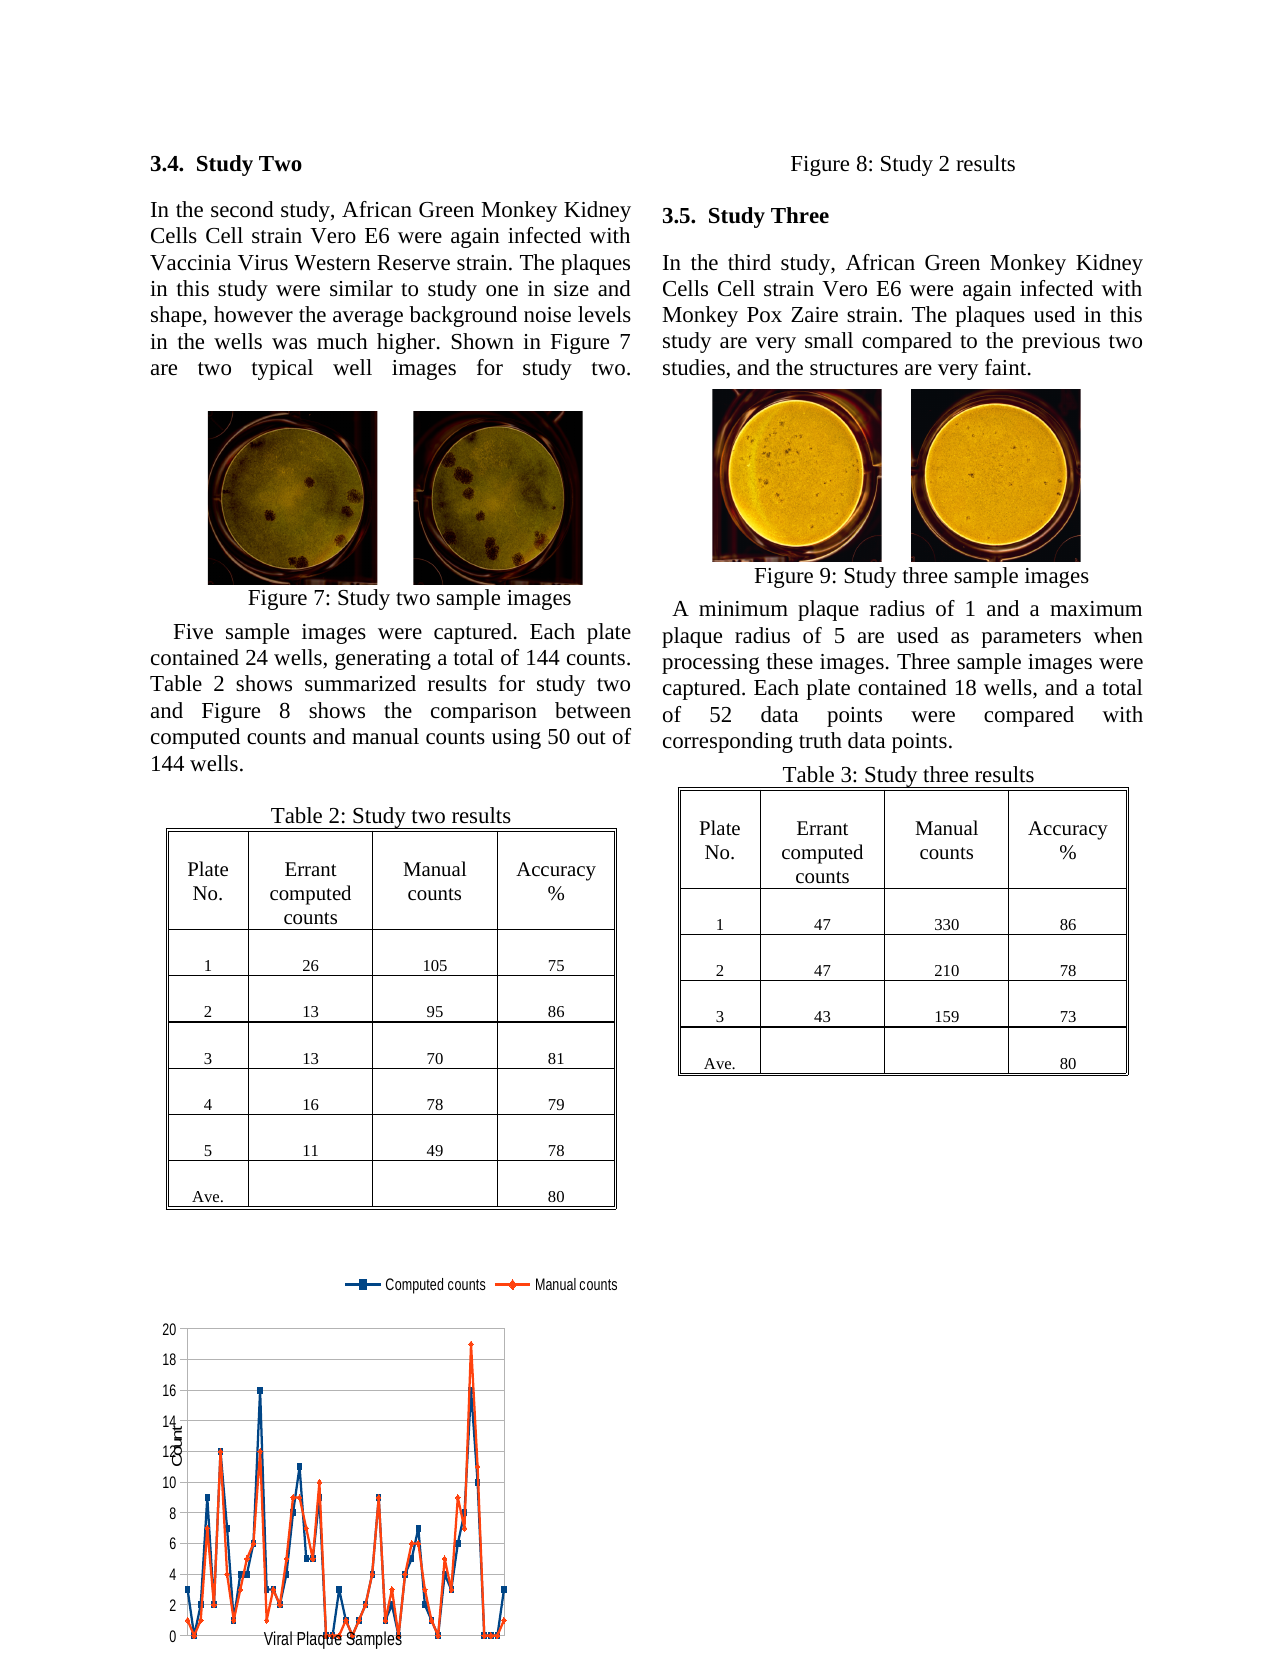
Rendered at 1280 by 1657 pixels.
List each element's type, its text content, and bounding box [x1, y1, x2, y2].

table_cell 330 [885, 889, 1008, 934]
table_cell 78 [498, 1115, 614, 1160]
table_cell 73 [1009, 981, 1126, 1026]
table_cell 95 [373, 976, 497, 1021]
table_cell 3 [169, 1023, 248, 1068]
text A minimum plaque radius of 1 and a maximum plaque radius of 5 are used as parameters when processing these images. Three sample images were captured. Each plate contained 18 wells, and a total of 52 data points were compared with corresponding truth data points. [662, 595, 1144, 753]
table_cell 81 [498, 1023, 614, 1068]
picture [712, 389, 882, 562]
table_cell Ave. [169, 1161, 248, 1206]
table_header Errant computed counts [761, 791, 884, 888]
table_cell 11 [249, 1115, 372, 1160]
text In the third study, African Green Monkey Kidney Cells Cell strain Vero E6 were again infected with Monkey Pox Zaire strain. The plaques used in this study are very small compared to the previous two studies, and the structures are very faint. [662, 248, 1144, 380]
table_cell 26 [249, 930, 372, 975]
table_header Errant computed counts [249, 832, 372, 929]
table_cell 13 [249, 976, 372, 1021]
table_cell 4 [169, 1069, 248, 1114]
table_cell 5 [169, 1115, 248, 1160]
text In the second study, African Green Monkey Kidney Cells Cell strain Vero E6 were again infected with Vaccinia Virus Western Reserve strain. The plaques in this study were similar to study one in size and shape, however the average background noise levels in the wells was much higher. Shown in Figure 7 are two typical well images for study two. [150, 196, 632, 407]
table_cell 159 [885, 981, 1008, 1026]
table_cell 78 [373, 1069, 497, 1114]
table_cell 3 [681, 981, 760, 1026]
table_cell 49 [373, 1115, 497, 1160]
table_cell 79 [498, 1069, 614, 1114]
table_cell 47 [761, 935, 884, 980]
subtitle 3.4. Study Two [150, 150, 632, 176]
table_cell 70 [373, 1023, 497, 1068]
text Table 2: Study two results [150, 802, 632, 828]
table_cell [373, 1161, 497, 1206]
table_cell 80 [1009, 1028, 1126, 1073]
table_cell 43 [761, 981, 884, 1026]
table_cell [249, 1161, 372, 1206]
picture [911, 389, 1081, 562]
table_cell 210 [885, 935, 1008, 980]
table_cell 78 [1009, 935, 1126, 980]
table_cell 13 [249, 1023, 372, 1068]
picture [413, 411, 583, 585]
text Figure 8: Study 2 results [662, 150, 1144, 176]
table_cell 16 [249, 1069, 372, 1114]
text Table 3: Study three results [662, 761, 1144, 787]
table_cell 86 [1009, 889, 1126, 934]
text Figure 9: Study three sample images [662, 388, 1144, 588]
table_cell 47 [761, 889, 884, 934]
table_header Manual counts [885, 791, 1008, 888]
table_cell 2 [169, 976, 248, 1021]
table_cell 1 [169, 930, 248, 975]
table_header Plate No. [681, 791, 760, 888]
subtitle 3.5. Study Three [662, 202, 1144, 229]
table_cell [885, 1028, 1008, 1073]
table_header Plate No. [169, 832, 248, 929]
table_header Manual counts [373, 832, 497, 929]
table_cell Ave. [681, 1028, 760, 1073]
text Figure 7: Study two sample images [150, 414, 632, 611]
picture [207, 411, 378, 585]
table_cell 86 [498, 976, 614, 1021]
table_cell 75 [498, 930, 614, 975]
table_cell 80 [498, 1161, 614, 1206]
table_header Accuracy % [1009, 791, 1126, 888]
table_header Accuracy % [498, 832, 614, 929]
text Five sample images were captured. Each plate contained 24 wells, generating a total of 144 counts. Table 2 shows summarized results for study two and Figure 8 shows the comparison between computed counts and manual counts using 50 out of 144 wells. [150, 618, 632, 776]
table_cell 105 [373, 930, 497, 975]
table_cell 1 [681, 889, 760, 934]
table_cell 2 [681, 935, 760, 980]
table_cell [761, 1028, 884, 1073]
